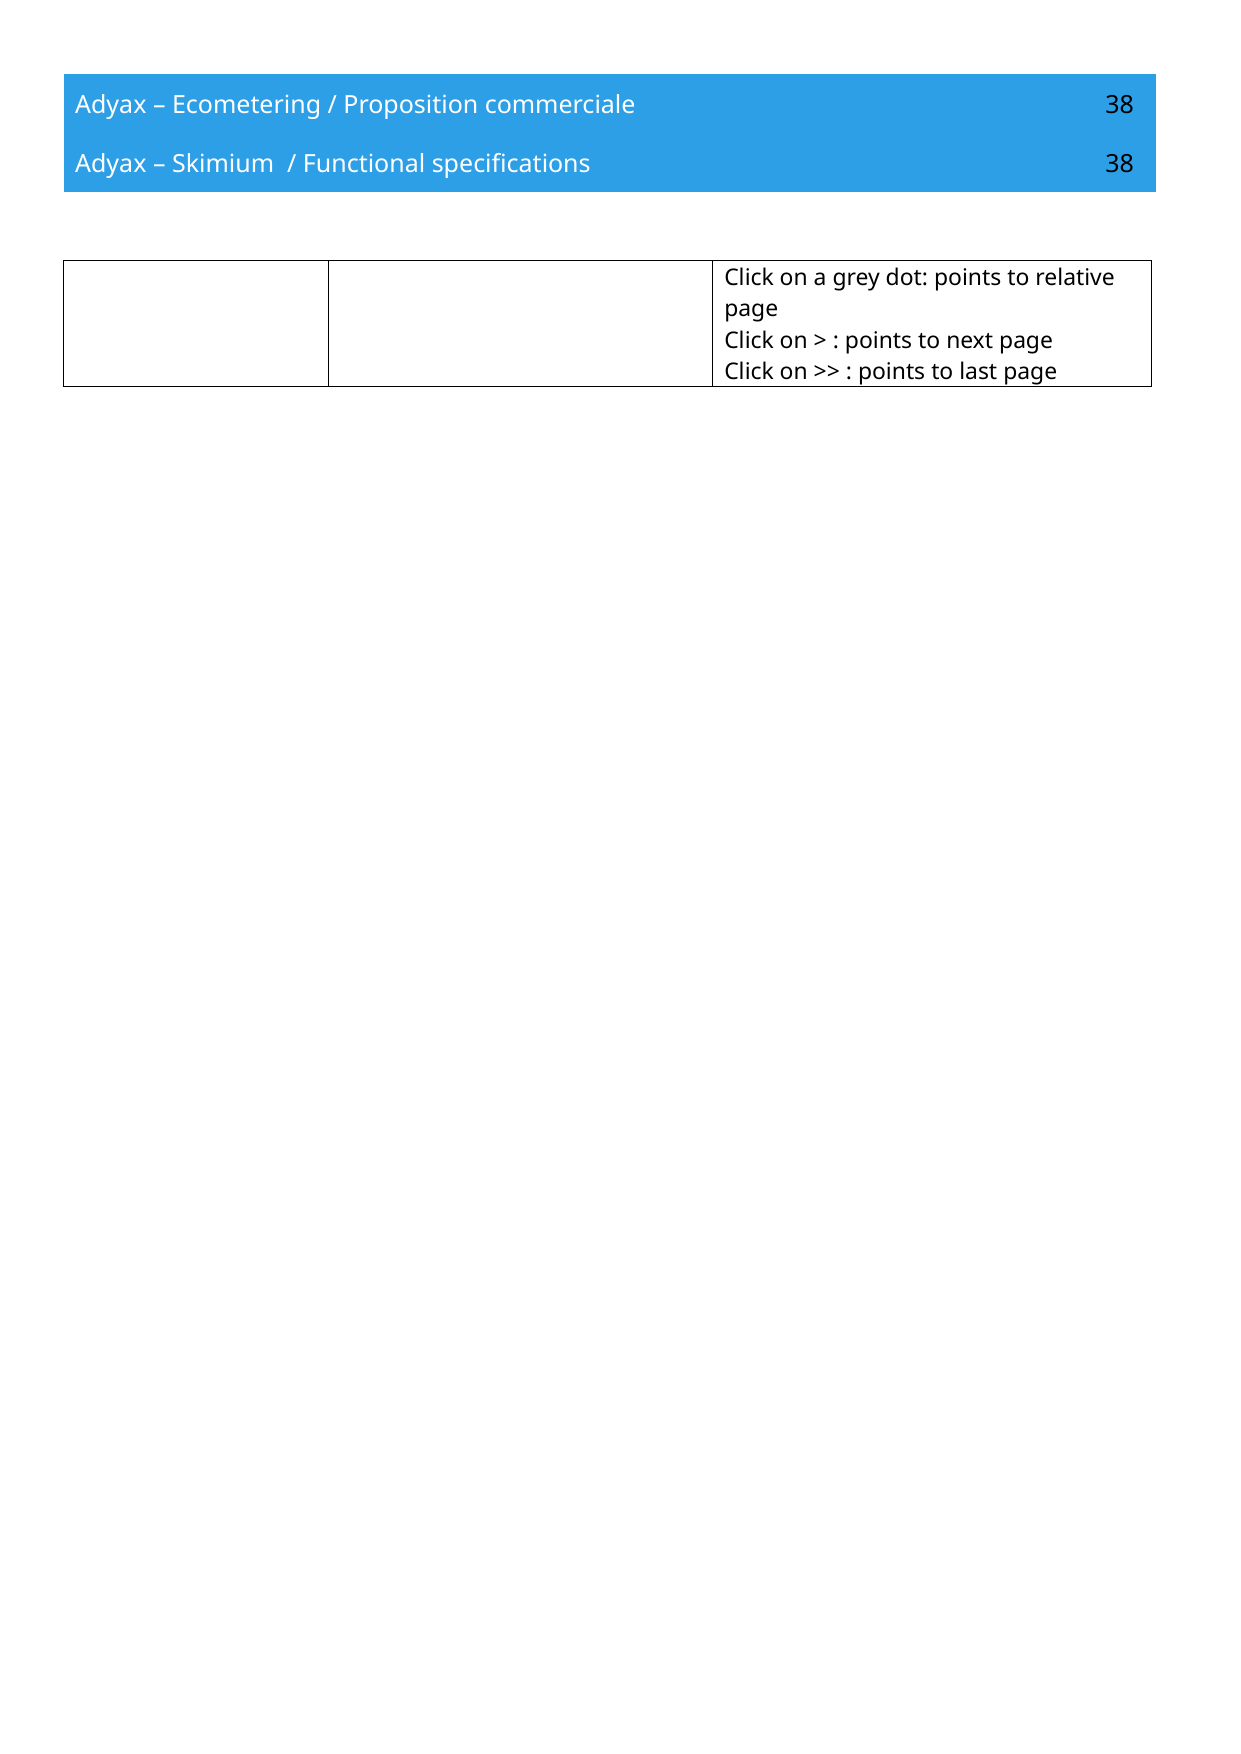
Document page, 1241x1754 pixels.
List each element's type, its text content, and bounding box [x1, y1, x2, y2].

table_cell [329, 261, 712, 386]
table_cell [64, 261, 328, 386]
table_cell Click on a grey dot: points to relative page Click on > : points to next page Click on >> : points to last page [713, 261, 1151, 386]
